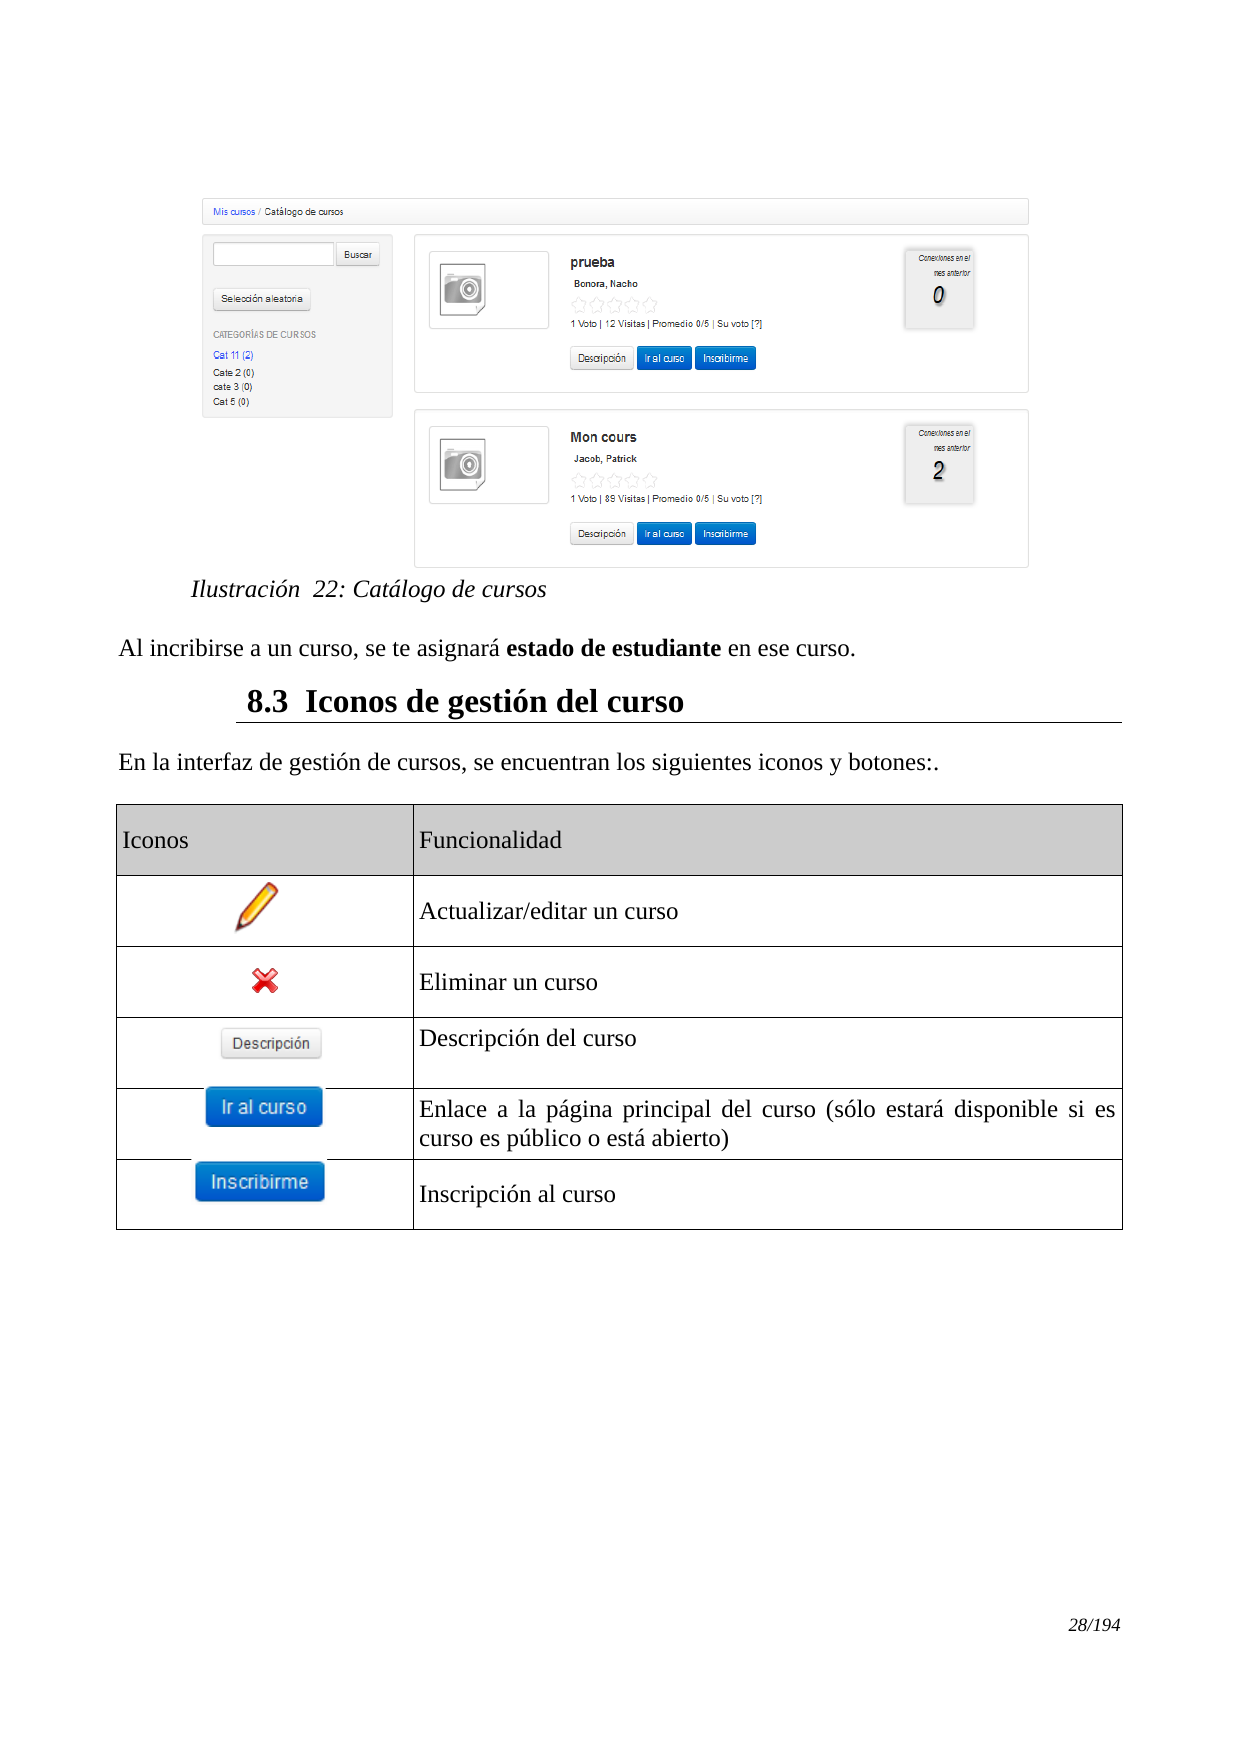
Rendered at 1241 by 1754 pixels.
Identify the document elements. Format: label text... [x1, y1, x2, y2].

text Ilustración 22: Catálogo de cursos [191, 574, 1031, 602]
table_cell [117, 947, 413, 1017]
table_header Iconos [117, 805, 413, 875]
table_cell Actualizar/editar un curso [414, 876, 1122, 946]
table_cell [117, 1160, 413, 1229]
table_cell [117, 876, 413, 882]
text En la interfaz de gestión de cursos, se encuentran los siguientes iconos y botones:. [118, 747, 1122, 776]
picture [231, 882, 282, 934]
picture [203, 1082, 326, 1127]
text Al incribirse a un curso, se te asignará estado de estudiante en ese curso. [118, 633, 1122, 662]
table_cell Descripción del curso [414, 1018, 1122, 1088]
table_header Funcionalidad [414, 805, 1122, 875]
picture [214, 1023, 323, 1060]
table_cell Eliminar un curso [414, 947, 1122, 1017]
picture [191, 1158, 328, 1205]
table_cell Enlace a la página principal del curso (sólo estará disponible si es curso es público o está abierto) [414, 1089, 1122, 1158]
table_cell [117, 1024, 413, 1088]
subtitle Iconos de gestión del curso [236, 681, 1122, 722]
table_cell [117, 883, 413, 946]
picture [189, 198, 1033, 574]
table_cell [117, 1089, 413, 1159]
table_cell [117, 1018, 413, 1023]
table_cell Inscripción al curso [414, 1160, 1122, 1229]
picture [250, 966, 279, 994]
